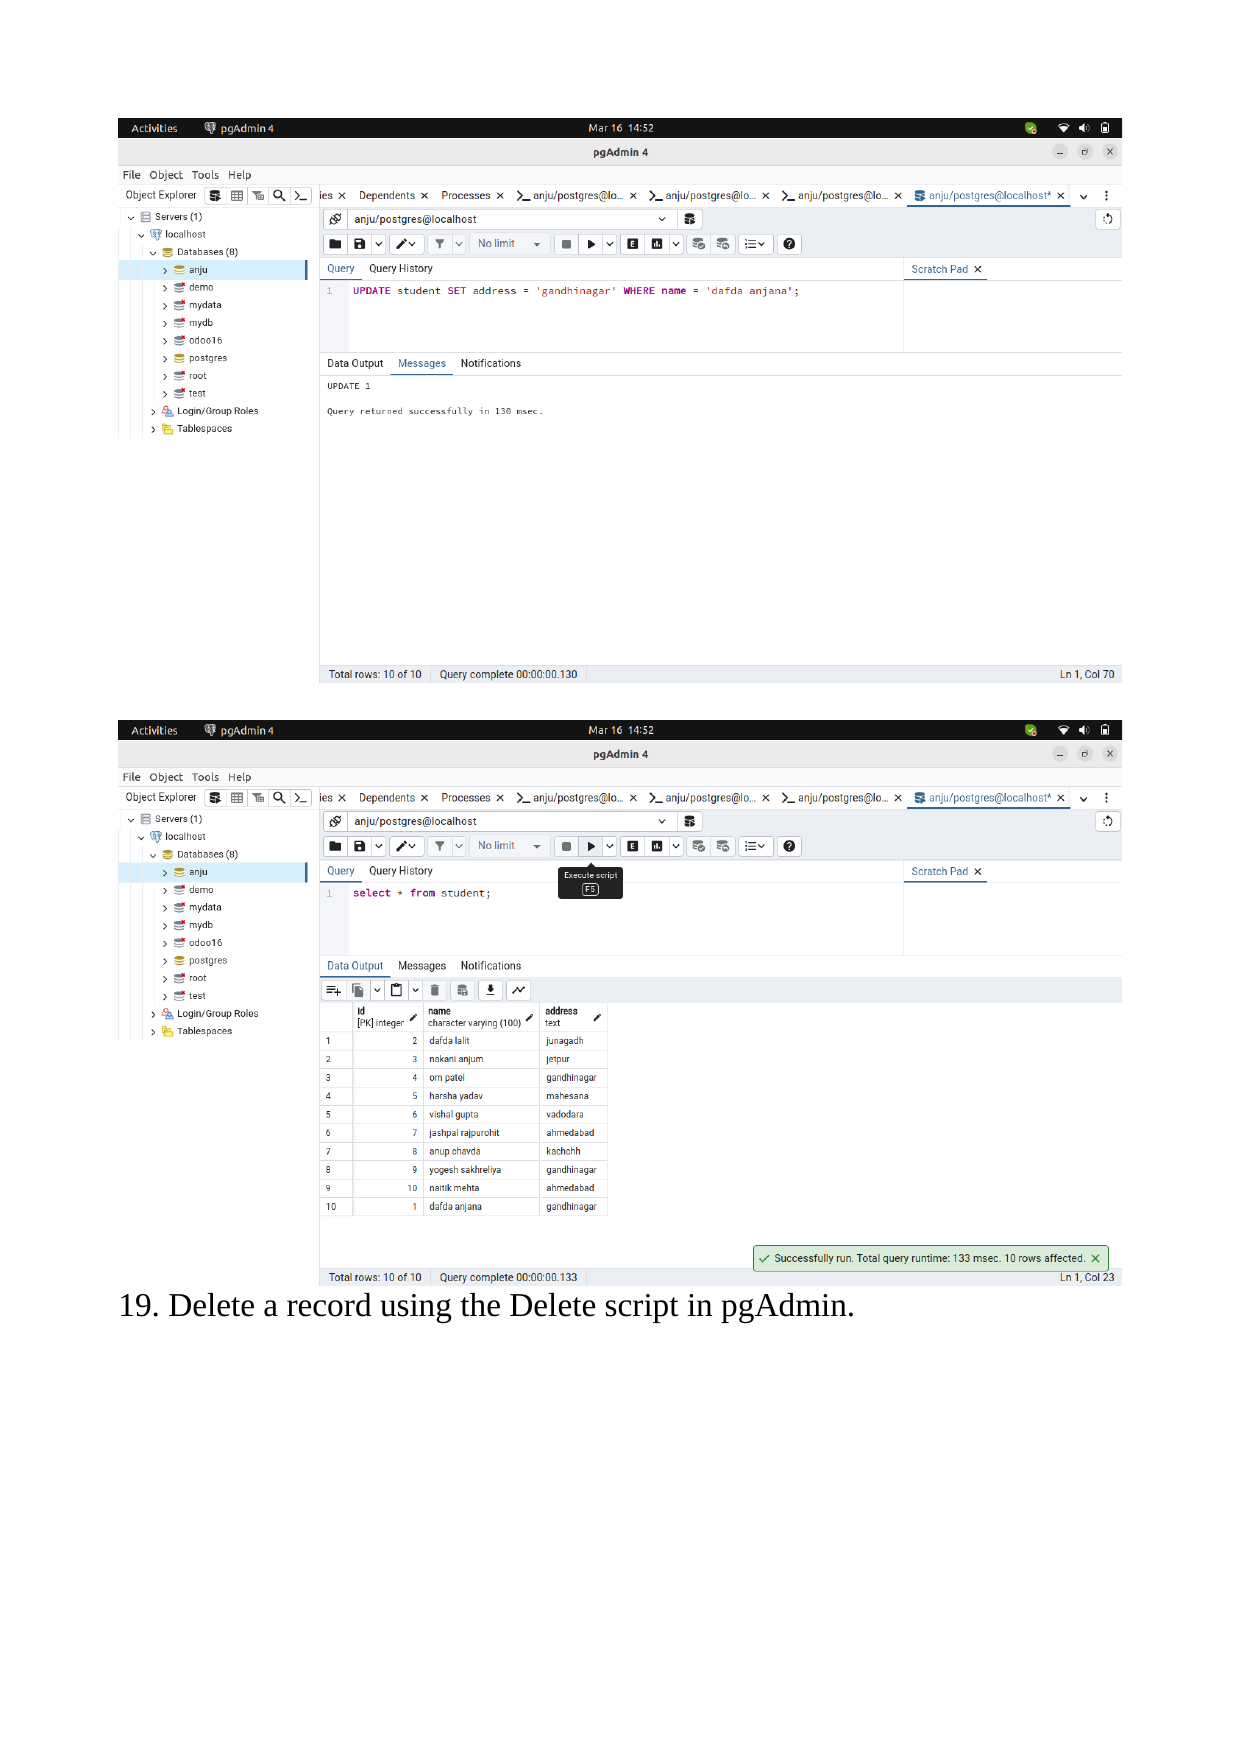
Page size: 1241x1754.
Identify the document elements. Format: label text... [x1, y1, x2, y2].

text 19. Delete a record using the Delete script in pgAdmin. [118, 1286, 1122, 1323]
picture [118, 720, 1123, 1286]
picture [118, 118, 1123, 683]
